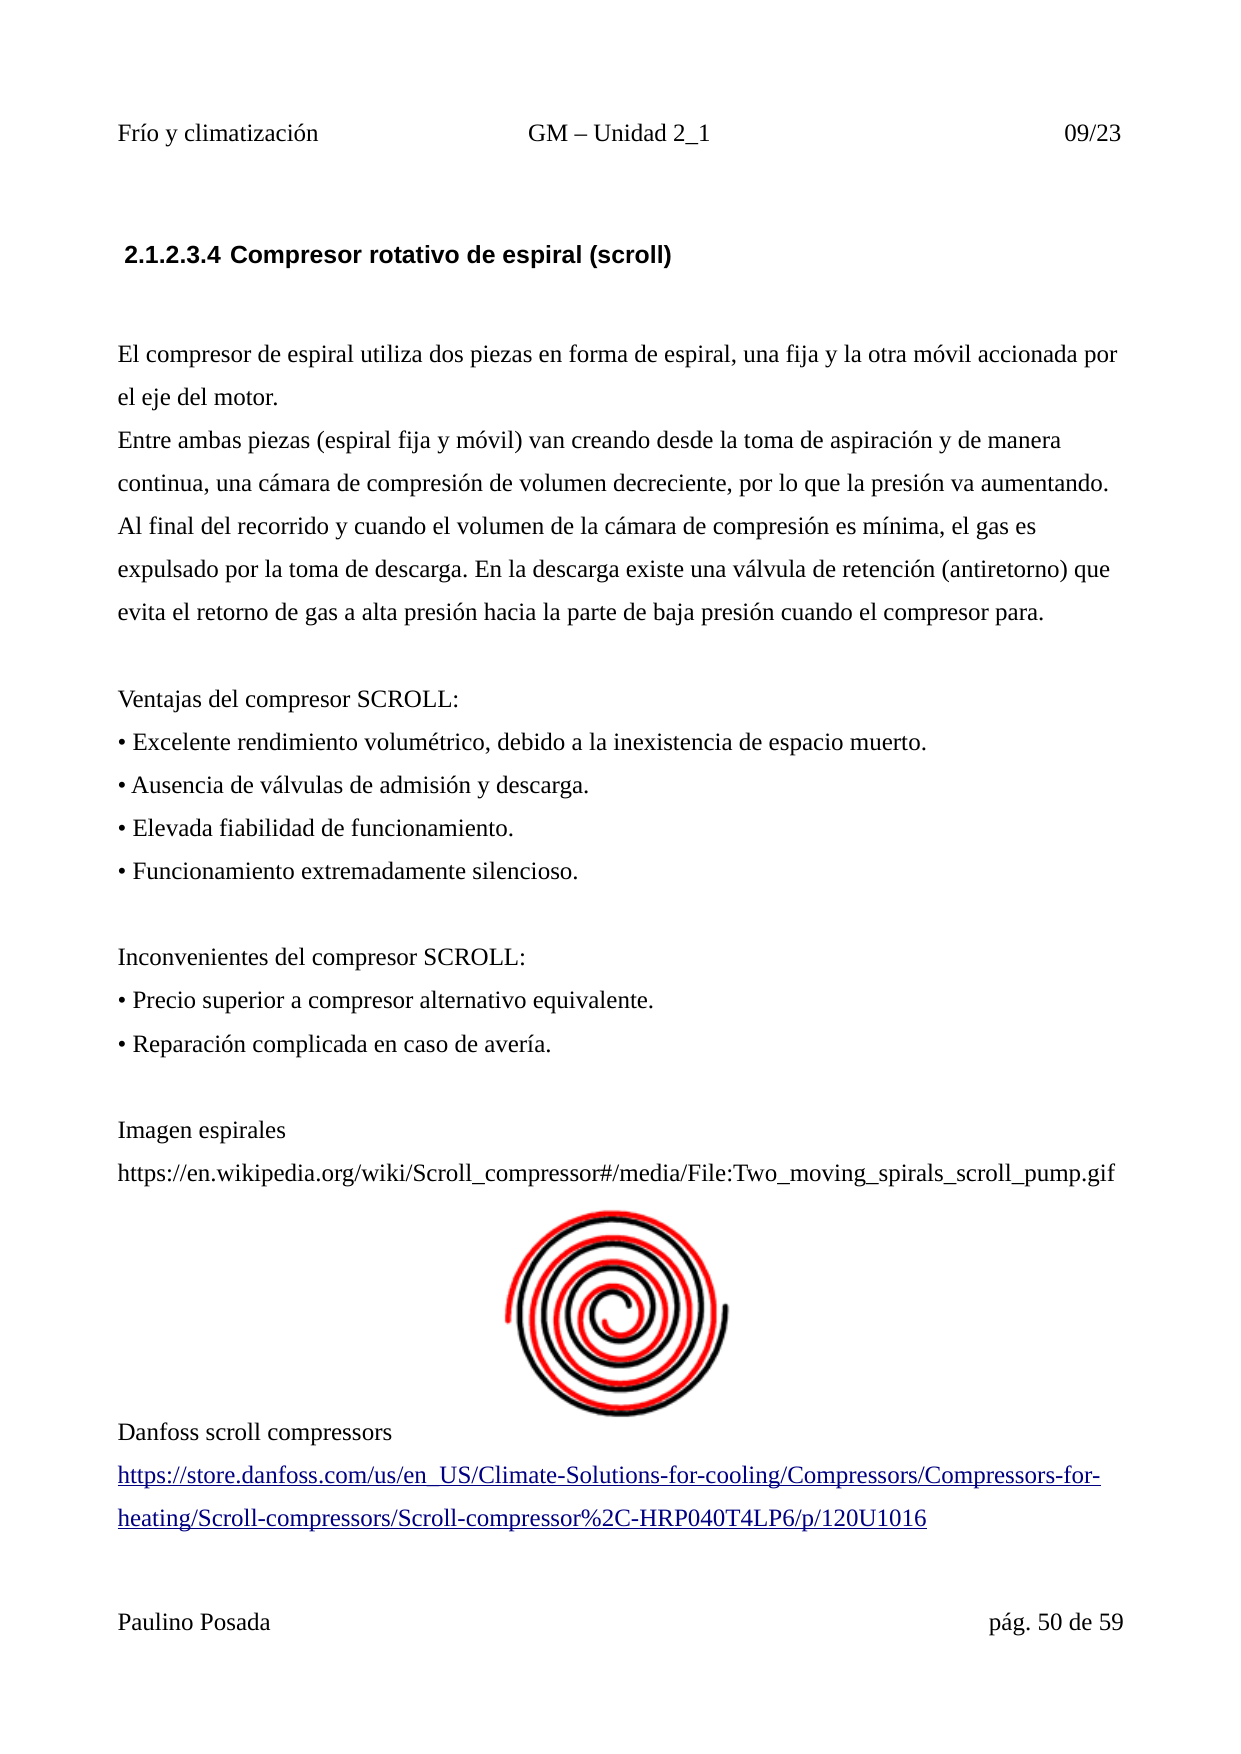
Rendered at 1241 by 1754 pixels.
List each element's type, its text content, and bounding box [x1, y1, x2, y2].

text • Ausencia de válvulas de admisión y descarga. [117, 770, 1123, 799]
text https://en.wikipedia.org/wiki/Scroll_compressor#/media/File:Two_moving_spirals_scroll_pump.gif [117, 1158, 1123, 1187]
text El compresor de espiral utiliza dos piezas en forma de espiral, una fija y la otra móvil accionada por el eje del motor. [117, 339, 1123, 411]
text Entre ambas piezas (espiral fija y móvil) van creando desde la toma de aspiración y de manera continua, una cámara de compresión de volumen decreciente, por lo que la presión va aumentando. Al final del recorrido y cuando el volumen de la cámara de compresión es mínima, el gas es expulsado por la toma de descarga. En la descarga existe una válvula de retención (antiretorno) que evita el retorno de gas a alta presión hacia la parte de baja presión cuando el compresor para. [117, 425, 1123, 626]
text • Reparación complicada en caso de avería. [117, 1029, 1123, 1057]
text https://store.danfoss.com/us/en_US/Climate-Solutions-for-cooling/Compressors/Compressors-for-heating/Scroll-compressors/Scroll-compressor%2C-HRP040T4LP6/p/120U1016 [117, 1460, 1123, 1532]
text Inconvenientes del compresor SCROLL: [117, 942, 1123, 971]
picture [496, 1201, 745, 1439]
text • Precio superior a compresor alternativo equivalente. [117, 986, 1123, 1014]
subtitle Compresor rotativo de espiral (scroll) [117, 240, 1123, 269]
text • Funcionamiento extremadamente silencioso. [117, 856, 1123, 885]
text • Excelente rendimiento volumétrico, debido a la inexistencia de espacio muerto. [117, 727, 1123, 756]
text Imagen espirales [117, 1115, 1123, 1144]
text Danfoss scroll compressors [117, 1417, 1123, 1446]
text Ventajas del compresor SCROLL: [117, 684, 1123, 712]
text • Elevada fiabilidad de funcionamiento. [117, 813, 1123, 842]
